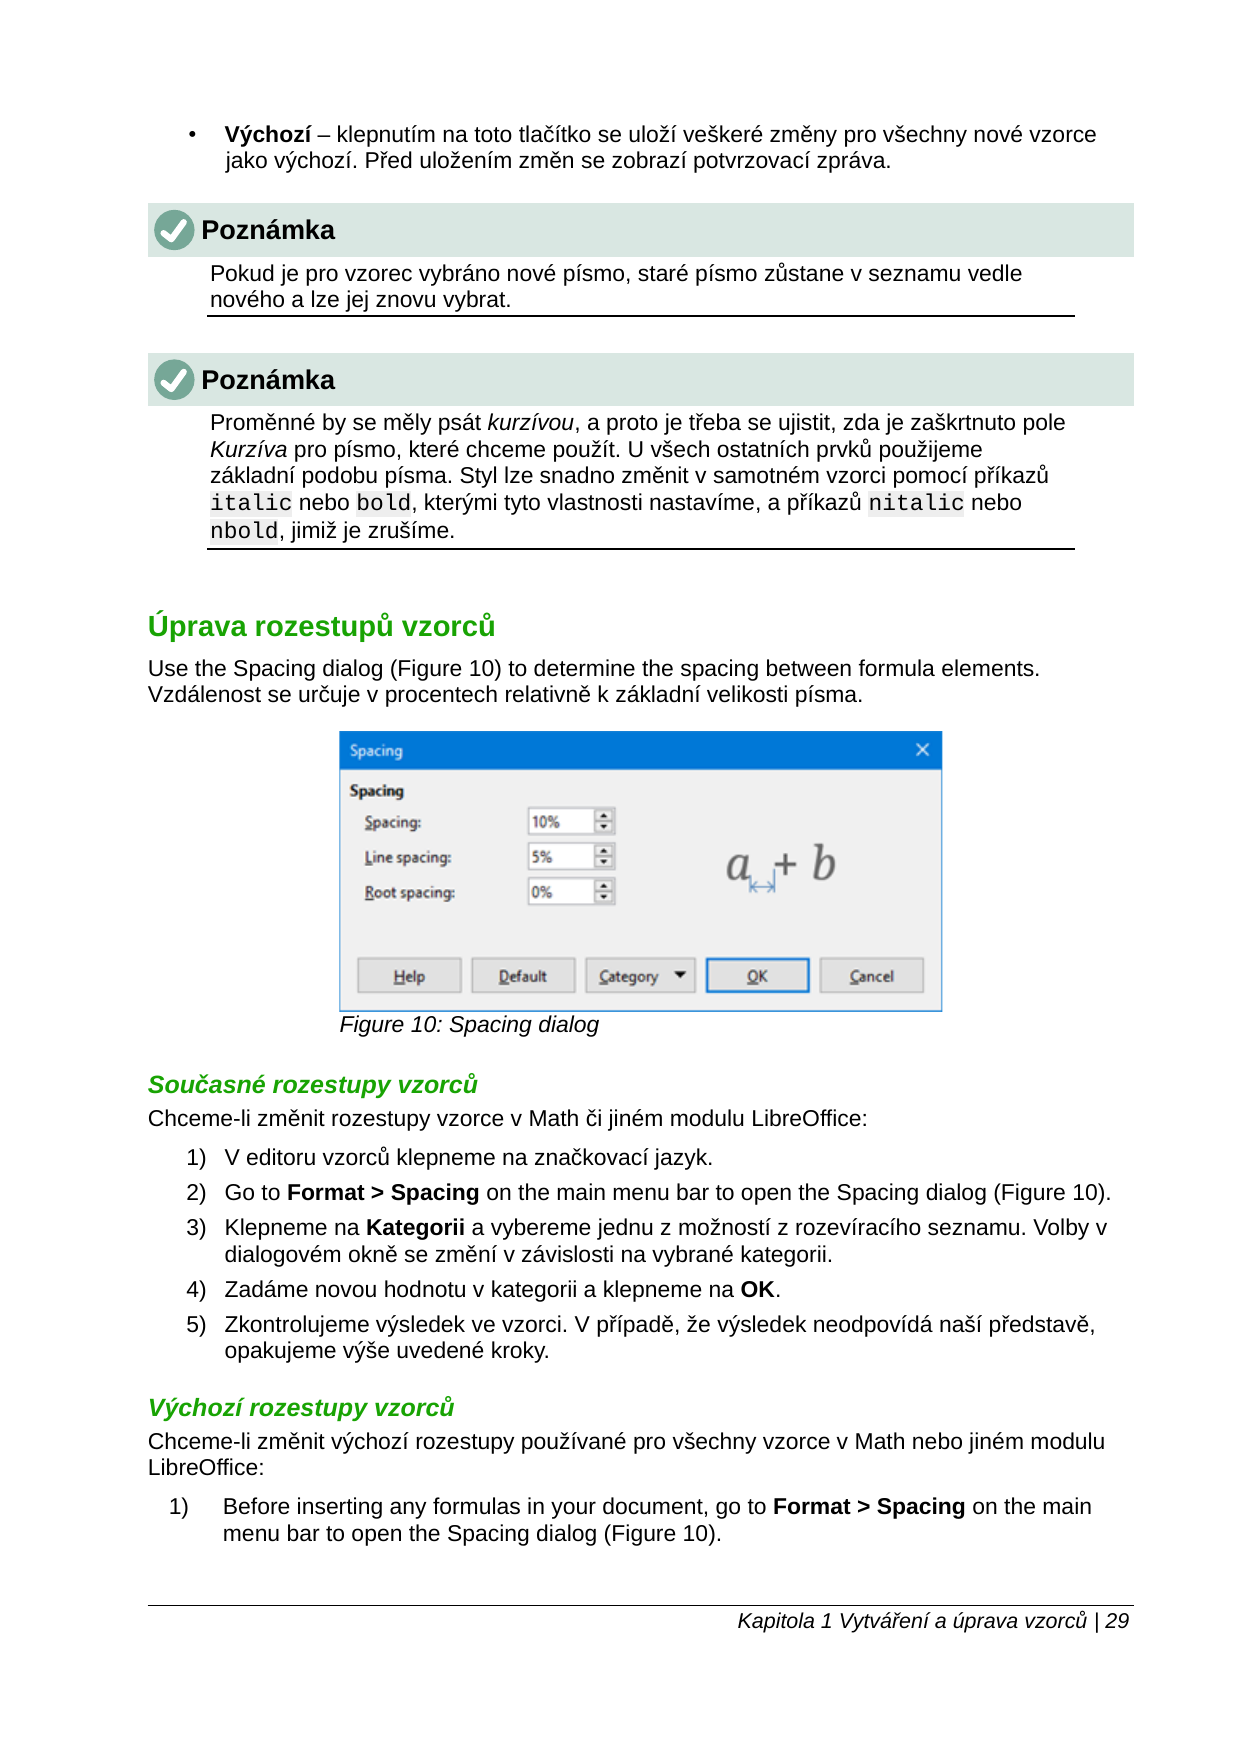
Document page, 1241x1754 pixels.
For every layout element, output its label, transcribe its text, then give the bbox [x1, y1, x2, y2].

list Go to Format > Spacing on the main menu bar to open the Spacing dialog (Figure 10). [207, 1179, 1134, 1206]
text Use the Spacing dialog (Figure 10) to determine the spacing between formula elements. Vzdálenost se určuje v procentech relativně k základní velikosti písma. [148, 654, 1134, 707]
subtitle Poznámka [148, 353, 1134, 406]
list Klepneme na Kategorii a vybereme jednu z možností z rozevíracího seznamu. Volby v dialogovém okně se změní v závislosti na vybrané kategorii. [207, 1214, 1134, 1267]
list Before inserting any formulas in your document, go to Format > Spacing on the main menu bar to open the Spacing dialog (Figure 10). [189, 1493, 1134, 1546]
text Pokud je pro vzorec vybráno nové písmo, staré písmo zůstane v seznamu vedle nového a lze jej znovu vybrat. [207, 257, 1075, 315]
list V editoru vzorců klepneme na značkovací jazyk. [207, 1144, 1134, 1170]
list Zkontrolujeme výsledek ve vzorci. V případě, že výsledek neodpovídá naší představě, opakujeme výše uvedené kroky. [207, 1311, 1134, 1364]
text Chceme-li změnit výchozí rozestupy používané pro všechny vzorce v Math nebo jiném modulu LibreOffice: [148, 1428, 1134, 1481]
text Proměnné by se měly psát kurzívou, a proto je třeba se ujistit, zda je zaškrtnuto pole Kurzíva pro písmo, které chceme použít. U všech ostatních prvků použijeme základní podobu písma. Styl lze snadno změnit v samotném vzorci pomocí příkazů italic nebo bold, kterými tyto vlastnosti nastavíme, a příkazů nitalic nebo nbold, jimiž je zrušíme. [207, 406, 1075, 548]
subtitle Současné rozestupy vzorců [148, 1070, 1134, 1099]
picture [339, 731, 943, 1012]
list Výchozí – klepnutím na toto tlačítko se uloží veškeré změny pro všechny nové vzorce jako výchozí. Před uložením změn se zobrazí potvrzovací zpráva. [185, 118, 1134, 177]
text Figure 10: Spacing dialog [339, 1012, 942, 1038]
list Zadáme novou hodnotu v kategorii a klepneme na OK. [207, 1276, 1134, 1302]
subtitle Výchozí rozestupy vzorců [148, 1393, 1134, 1422]
subtitle Poznámka [148, 203, 1134, 257]
text Chceme-li změnit rozestupy vzorce v Math či jiném modulu LibreOffice: [148, 1105, 1134, 1131]
subtitle Úprava rozestupů vzorců [148, 609, 1134, 643]
